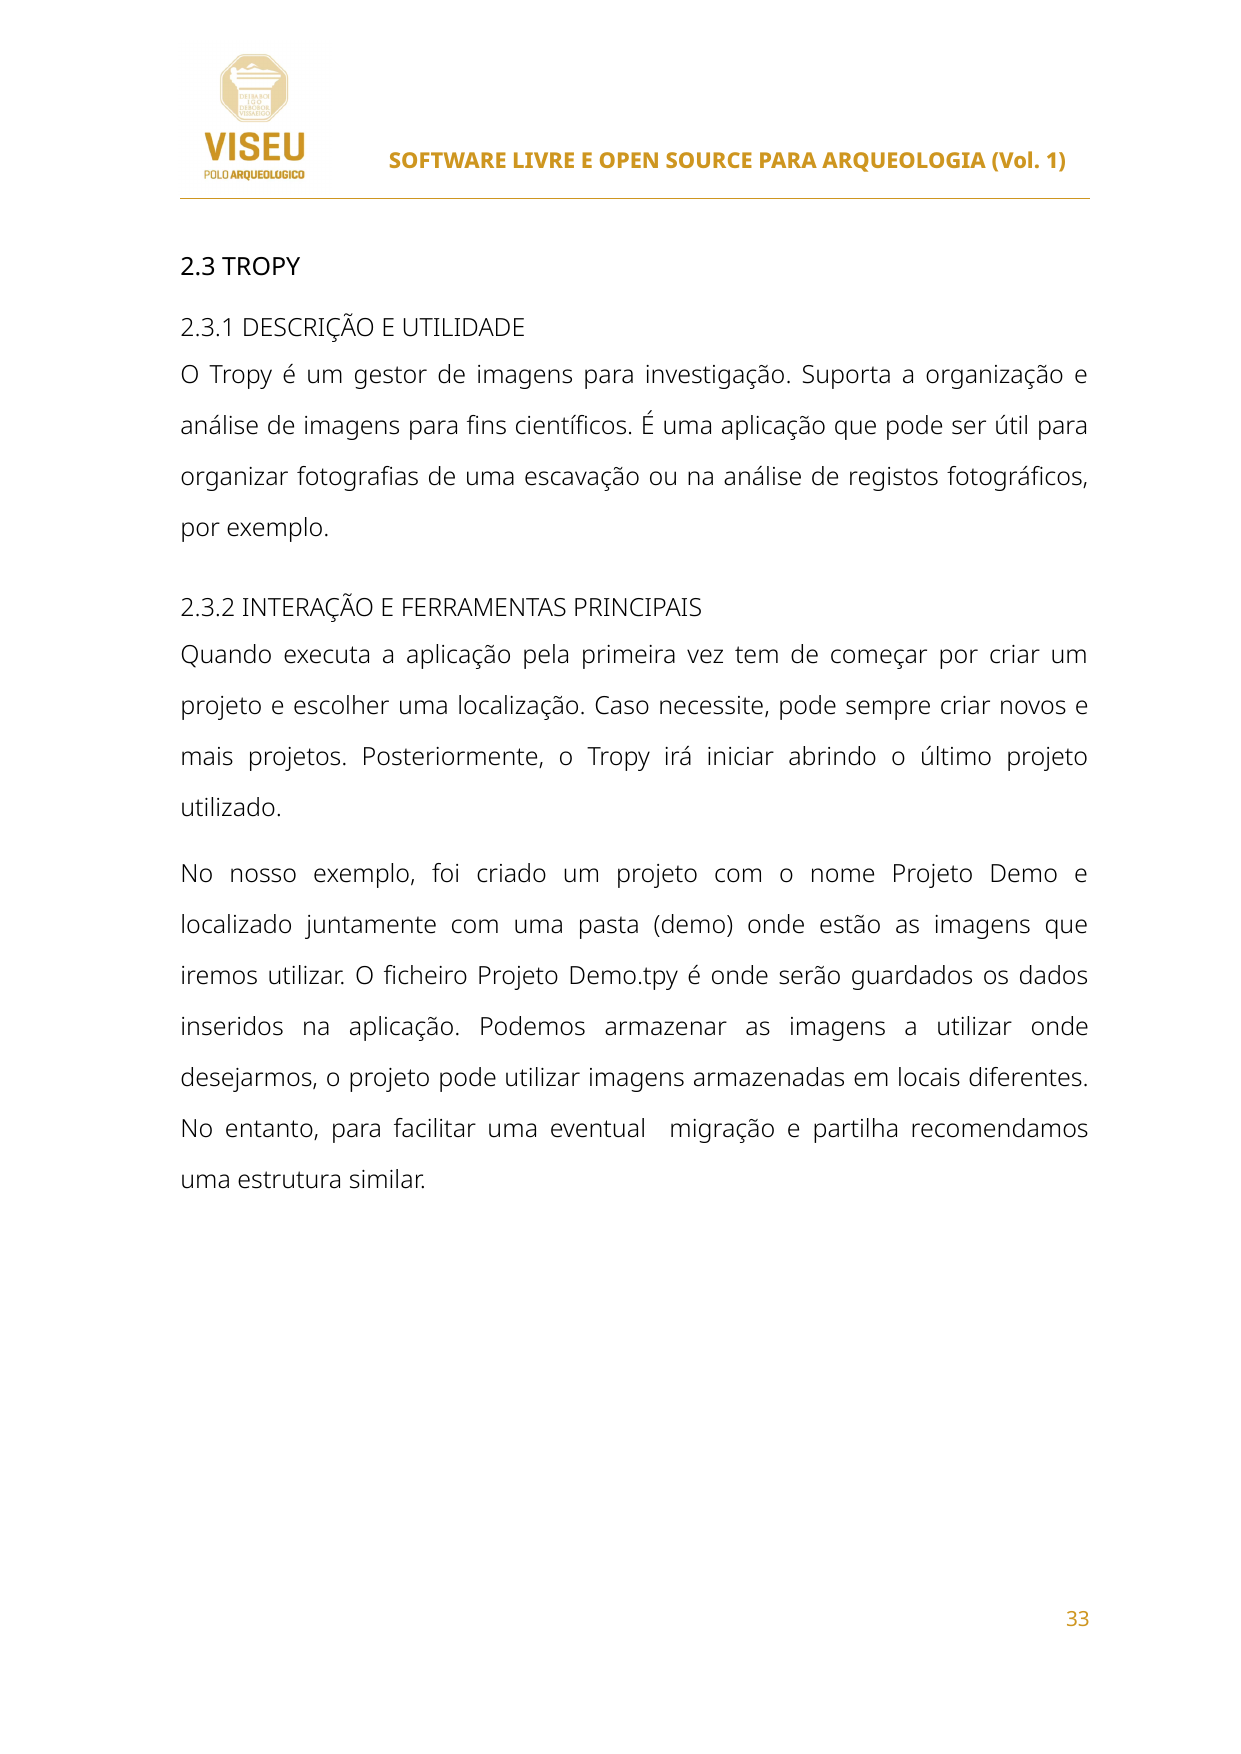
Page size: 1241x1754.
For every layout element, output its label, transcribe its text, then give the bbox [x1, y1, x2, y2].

text O Tropy é um gestor de imagens para investigação. Suporta a organização e análise de imagens para fins científicos. É uma aplicação que pode ser útil para organizar fotografias de uma escavação ou na análise de registos fotográficos, por exemplo. [180, 357, 1090, 544]
subtitle 2.3.2 Interação e ferramentas principais [180, 590, 1090, 624]
subtitle 2.3 Tropy [180, 249, 1090, 283]
subtitle 2.3.1 Descrição e Utilidade [180, 310, 1090, 344]
text Quando executa a aplicação pela primeira vez tem de começar por criar um projeto e escolher uma localização. Caso necessite, pode sempre criar novos e mais projetos. Posteriormente, o Tropy irá iniciar abrindo o último projeto utilizado. [180, 637, 1090, 824]
text No nosso exemplo, foi criado um projeto com o nome Projeto Demo e localizado juntamente com uma pasta (demo) onde estão as imagens que iremos utilizar. O ficheiro Projeto Demo.tpy é onde serão guardados os dados inseridos na aplicação. Podemos armazenar as imagens a utilizar onde desejarmos, o projeto pode utilizar imagens armazenadas em locais diferentes. No entanto, para facilitar uma eventual migração e partilha recomendamos uma estrutura similar. [180, 855, 1090, 1196]
